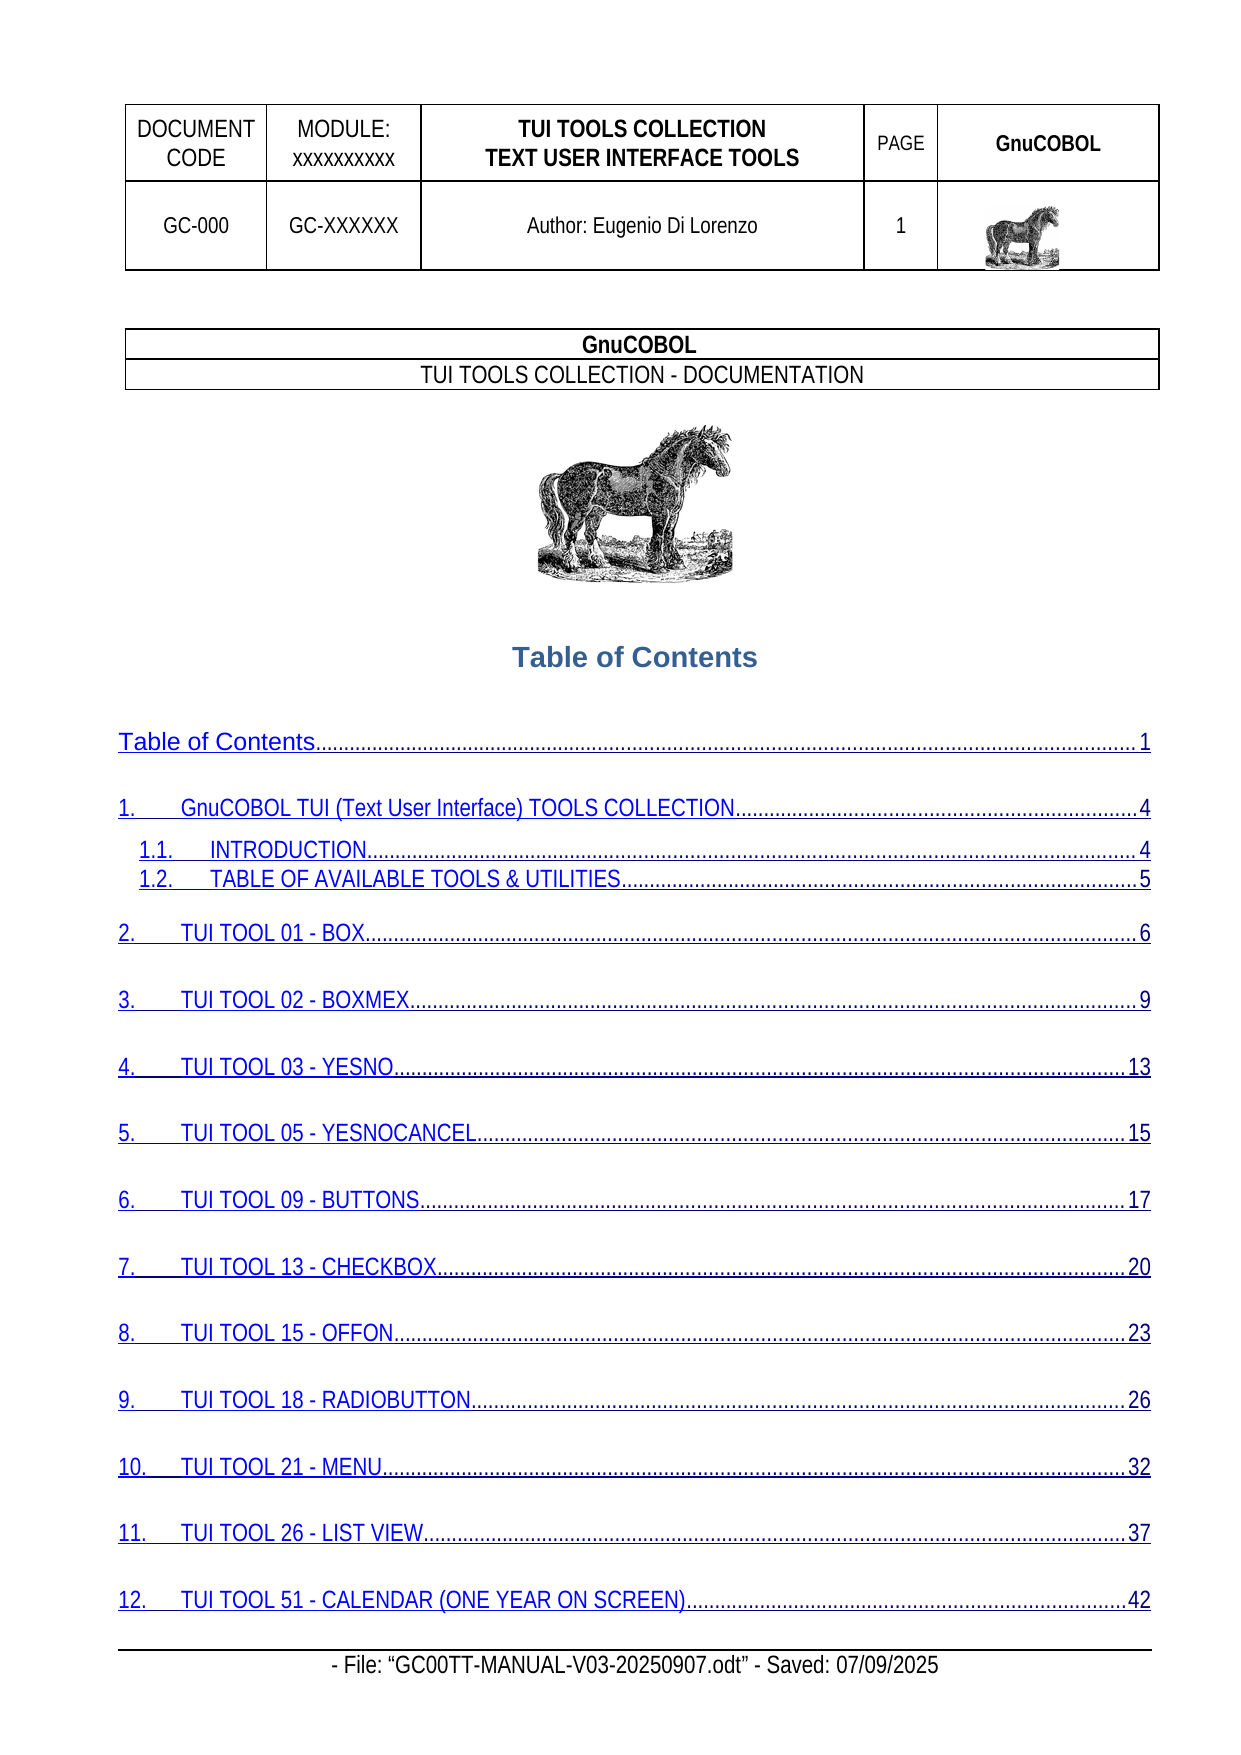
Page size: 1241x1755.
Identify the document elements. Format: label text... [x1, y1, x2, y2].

text 2. TUI TOOL 01 - BOX 6 [118, 918, 1152, 947]
text 11. TUI TOOL 26 - LIST VIEW 37 [118, 1518, 1152, 1547]
text 12. TUI TOOL 51 - CALENDAR (ONE YEAR ON SCREEN) 42 [118, 1585, 1152, 1614]
text 8. TUI TOOL 15 - OFFON 23 [118, 1318, 1152, 1347]
text 5. TUI TOOL 05 - YESNOCANCEL 15 [118, 1118, 1152, 1147]
text 1. GnuCOBOL TUI (Text User Interface) TOOLS COLLECTION 4 [118, 793, 1152, 822]
table_cell TUI TOOLS COLLECTION - DOCUMENTATION [126, 360, 1158, 388]
text 10. TUI TOOL 21 - MENU 32 [118, 1452, 1152, 1481]
text 9. TUI TOOL 18 - RADIOBUTTON 26 [118, 1385, 1152, 1414]
text 1.1. INTRODUCTION 4 [139, 835, 1152, 864]
text 3. TUI TOOL 02 - BOXMEX 9 [118, 985, 1152, 1014]
text Table of Contents [118, 640, 1152, 673]
text 7. TUI TOOL 13 - CHECKBOX 20 [118, 1252, 1152, 1281]
text Table of Contents 1 [118, 727, 1152, 756]
text 4. TUI TOOL 03 - YESNO 13 [118, 1052, 1152, 1081]
text 1.2. TABLE OF AVAILABLE TOOLS & UTILITIES 5 [139, 864, 1152, 893]
table_header GnuCOBOL [126, 330, 1158, 358]
text 6. TUI TOOL 09 - BUTTONS 17 [118, 1185, 1152, 1214]
